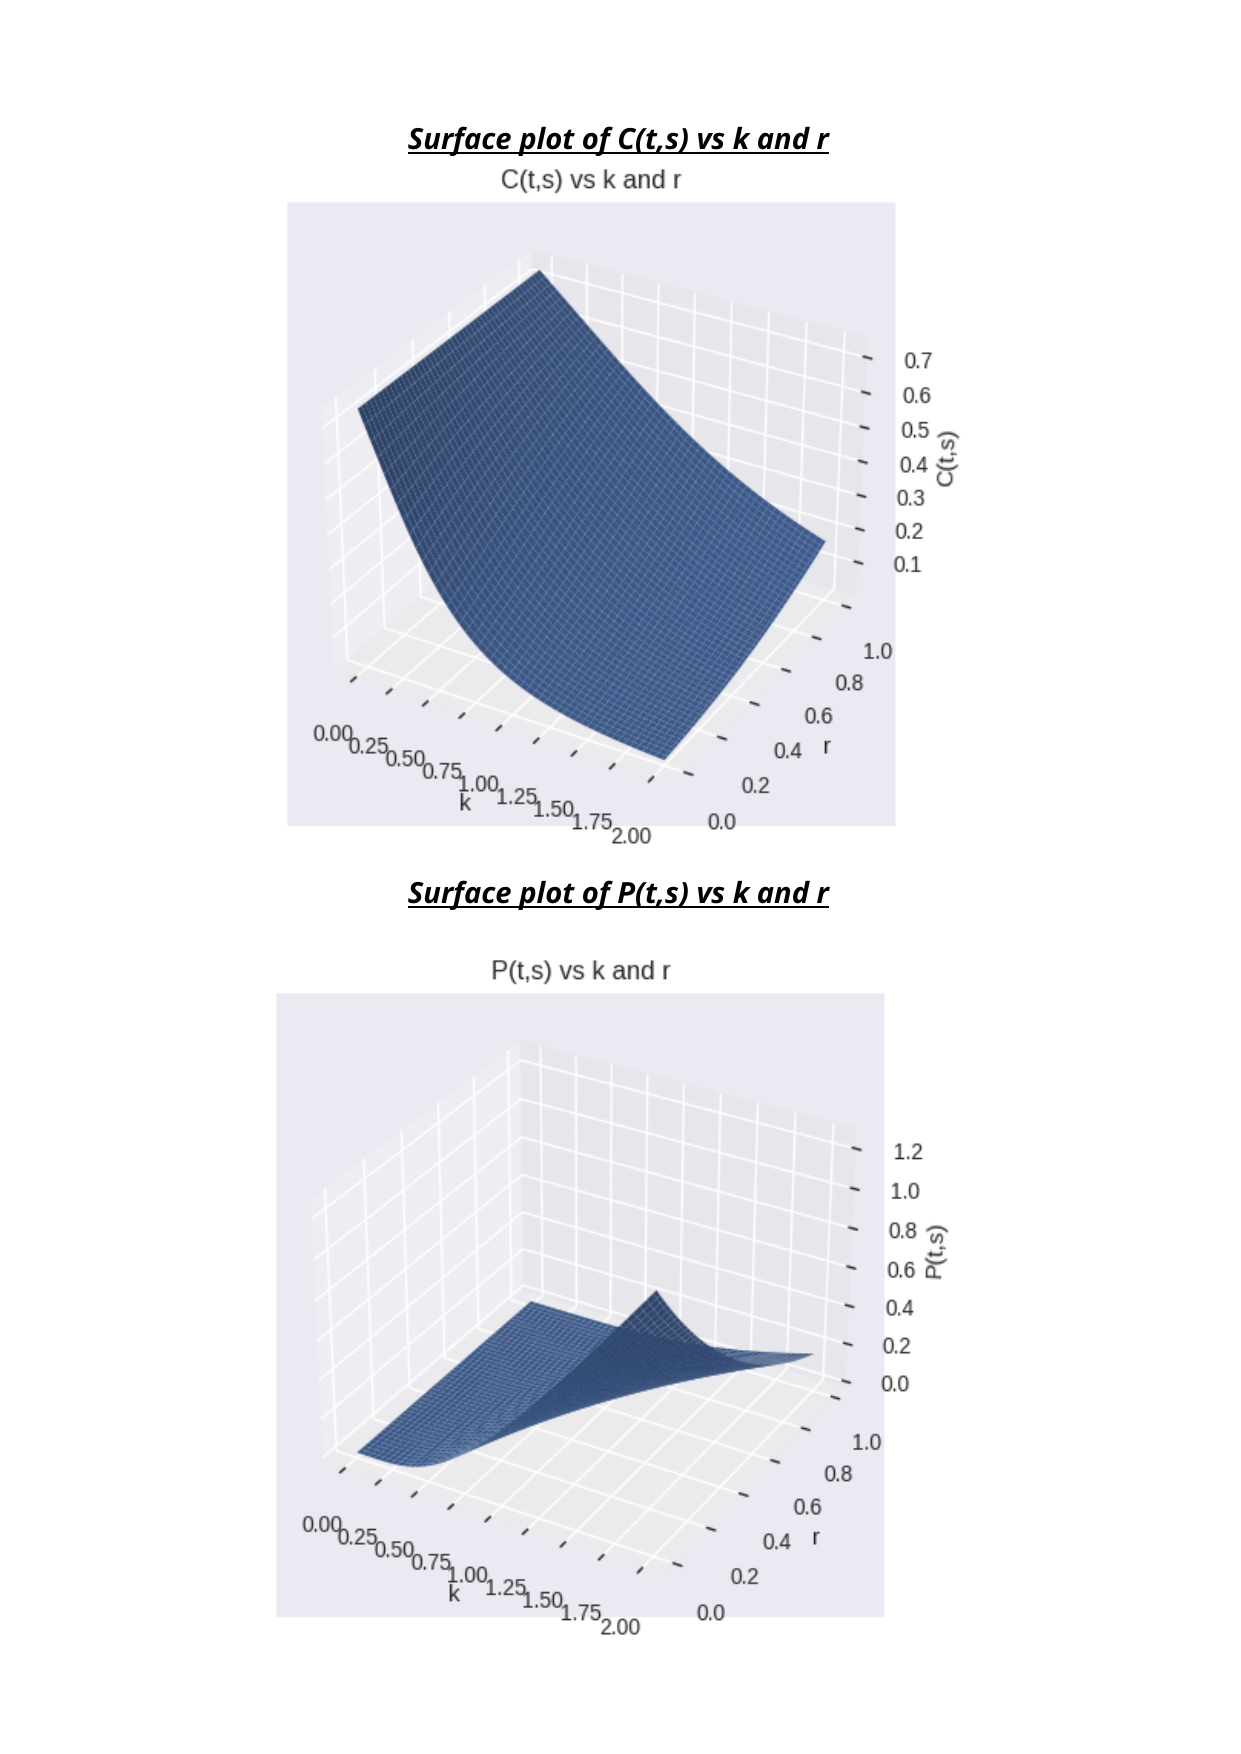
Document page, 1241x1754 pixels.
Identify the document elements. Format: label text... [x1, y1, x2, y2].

picture [263, 157, 977, 858]
text Surface plot of C(t,s) vs k and r [118, 118, 1122, 158]
picture [252, 949, 966, 1649]
text Surface plot of P(t,s) vs k and r [118, 872, 1122, 912]
